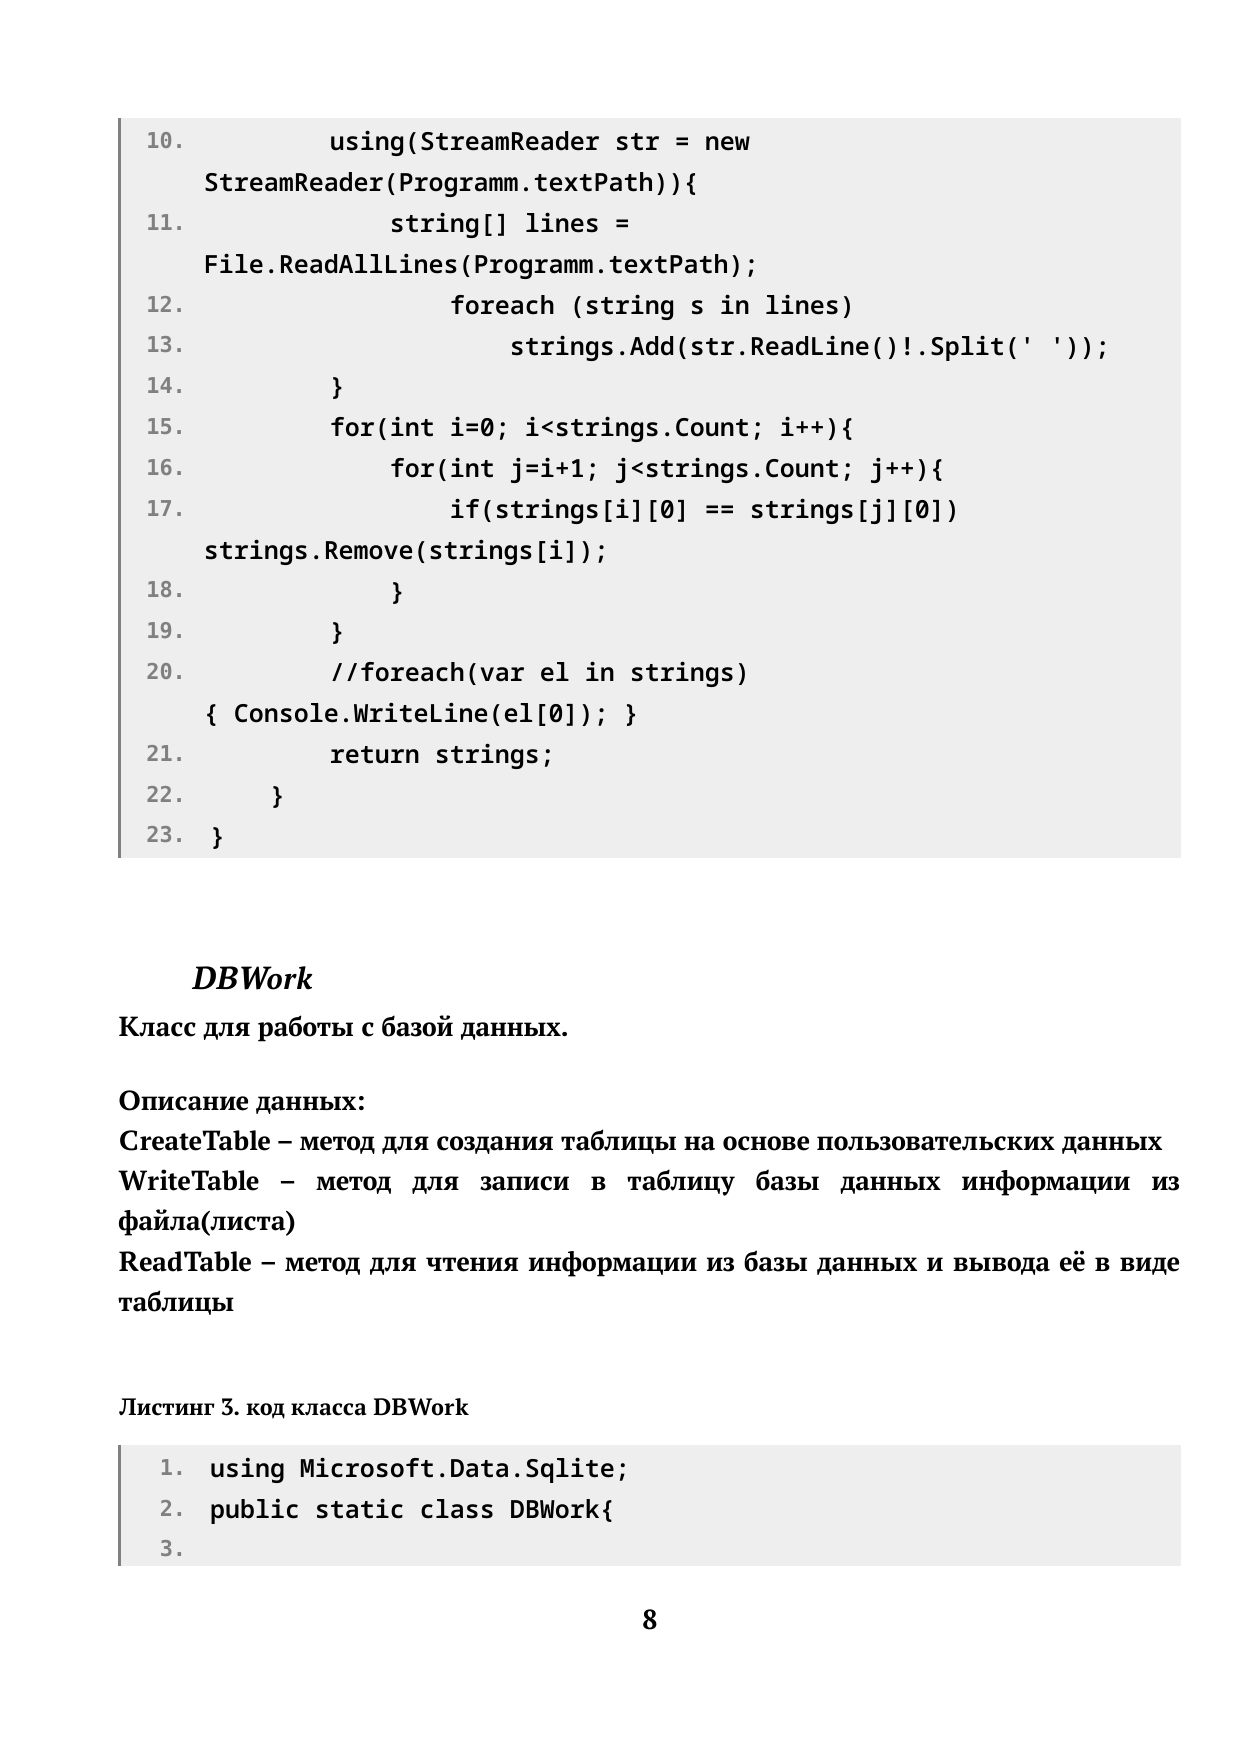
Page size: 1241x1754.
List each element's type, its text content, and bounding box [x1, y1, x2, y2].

list foreach (string s in lines) [121, 281, 1181, 321]
list } [121, 567, 1181, 607]
text Листинг 3. код класса DBWork [118, 1392, 1181, 1420]
text CreateTable – метод для создания таблицы на основе пользовательских данных [118, 1123, 1181, 1157]
list string[] lines = File.ReadAllLines(Programm.textPath); [121, 200, 1181, 281]
text Класс для работы с базой данных. [118, 1009, 1181, 1043]
list strings.Add(str.ReadLine()!.Split(' ')); [121, 322, 1181, 362]
list for(int j=i+1; j<strings.Count; j++){ [121, 445, 1181, 485]
list //foreach(var el in strings){ Console.WriteLine(el[0]); } [121, 649, 1181, 730]
text WriteTable – метод для записи в таблицу базы данных информации из файла(листа) [118, 1163, 1181, 1237]
list public static class DBWork{ [121, 1486, 1181, 1526]
list } [121, 771, 1181, 811]
list } [121, 608, 1181, 648]
text ReadTable – метод для чтения информации из базы данных и вывода её в виде таблицы [118, 1244, 1181, 1317]
list using Microsoft.Data.Sqlite; [121, 1445, 1181, 1485]
list for(int i=0; i<strings.Count; i++){ [121, 404, 1181, 444]
subtitle DBWork [118, 958, 1181, 997]
list return strings; [121, 731, 1181, 771]
text Описание данных: [118, 1083, 1181, 1116]
list using(StreamReader str = new StreamReader(Programm.textPath)){ [121, 118, 1181, 199]
list } [121, 812, 1181, 858]
list if(strings[i][0] == strings[j][0]) strings.Remove(strings[i]); [121, 486, 1181, 566]
list } [121, 363, 1181, 403]
